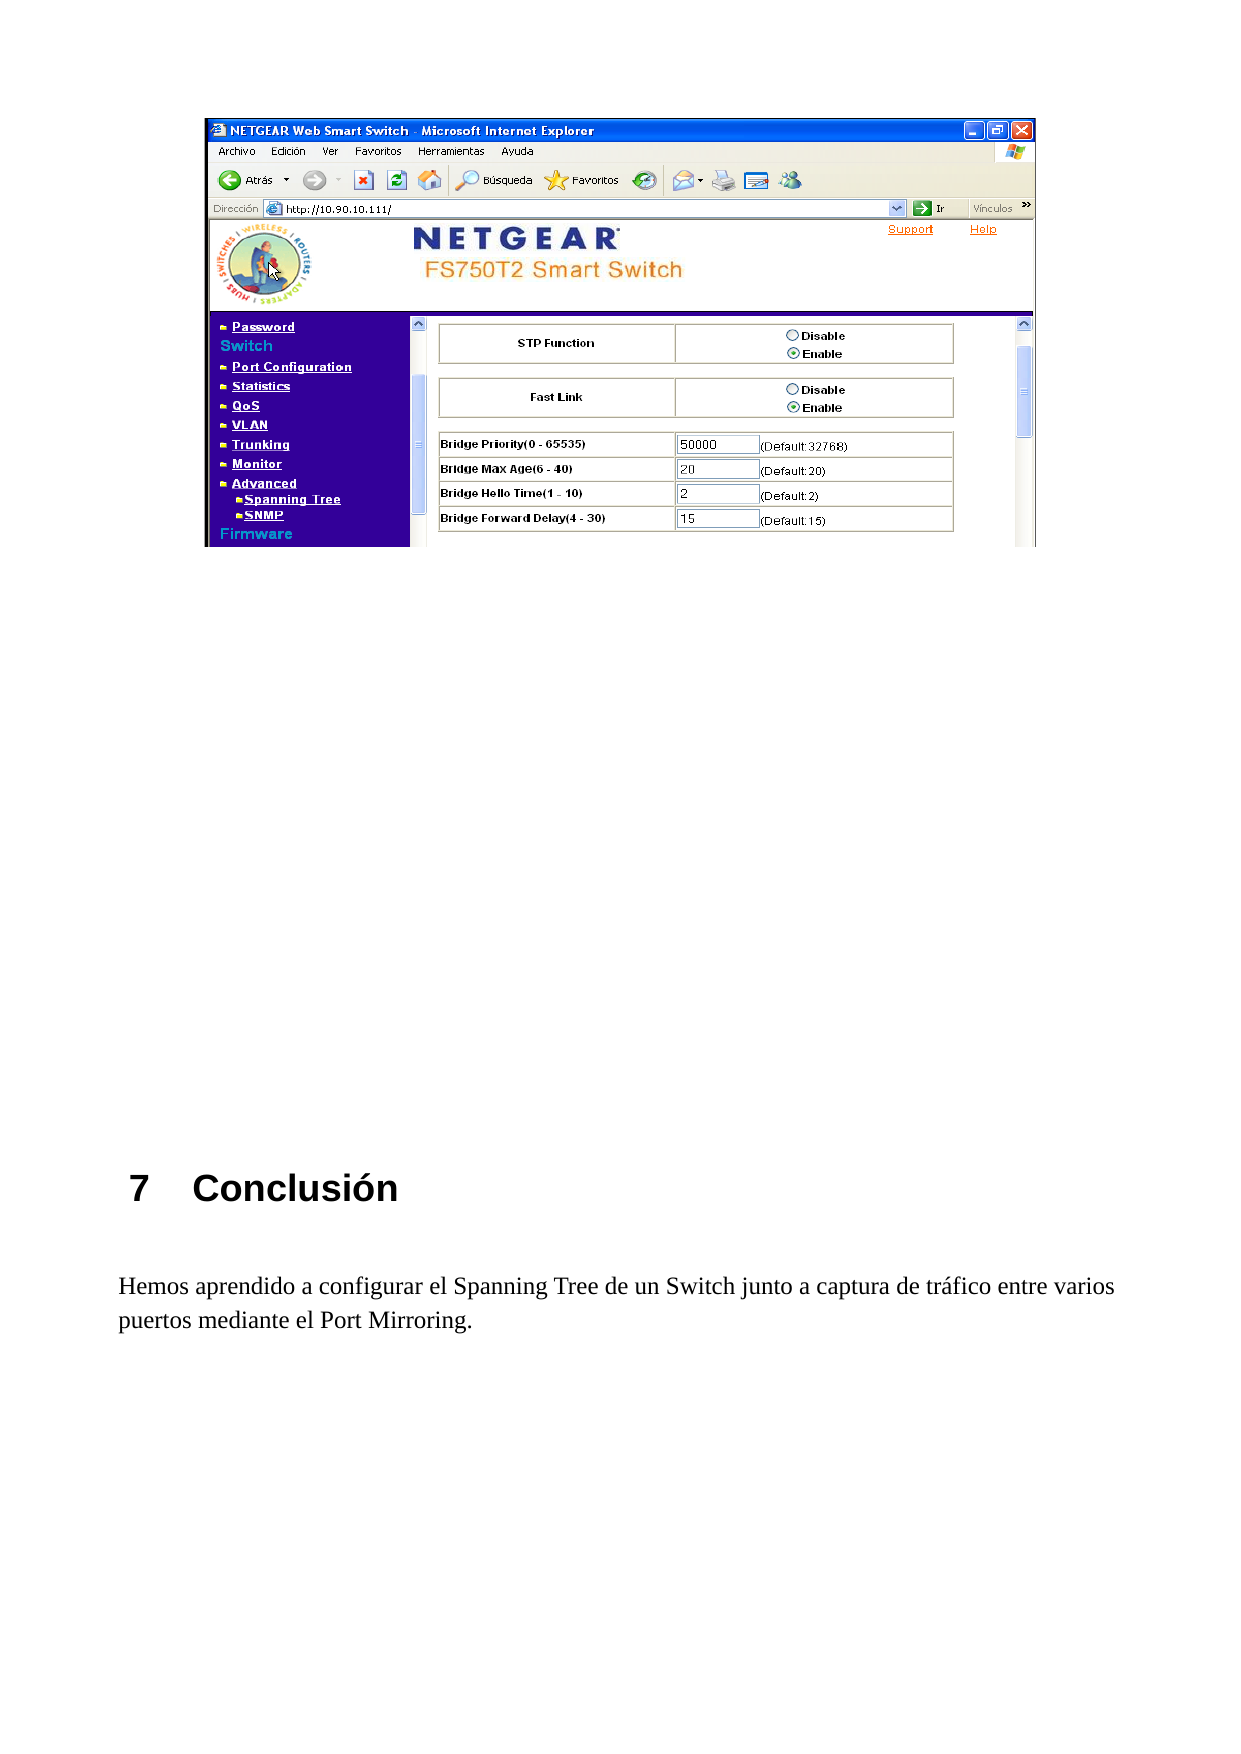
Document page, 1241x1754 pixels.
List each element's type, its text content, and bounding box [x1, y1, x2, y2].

text Hemos aprendido a configurar el Spanning Tree de un Switch junto a captura de tráfico entre varios puertos mediante el Port Mirroring. [118, 1271, 1122, 1334]
picture [264, 118, 971, 547]
subtitle Conclusión [118, 1166, 1122, 1209]
